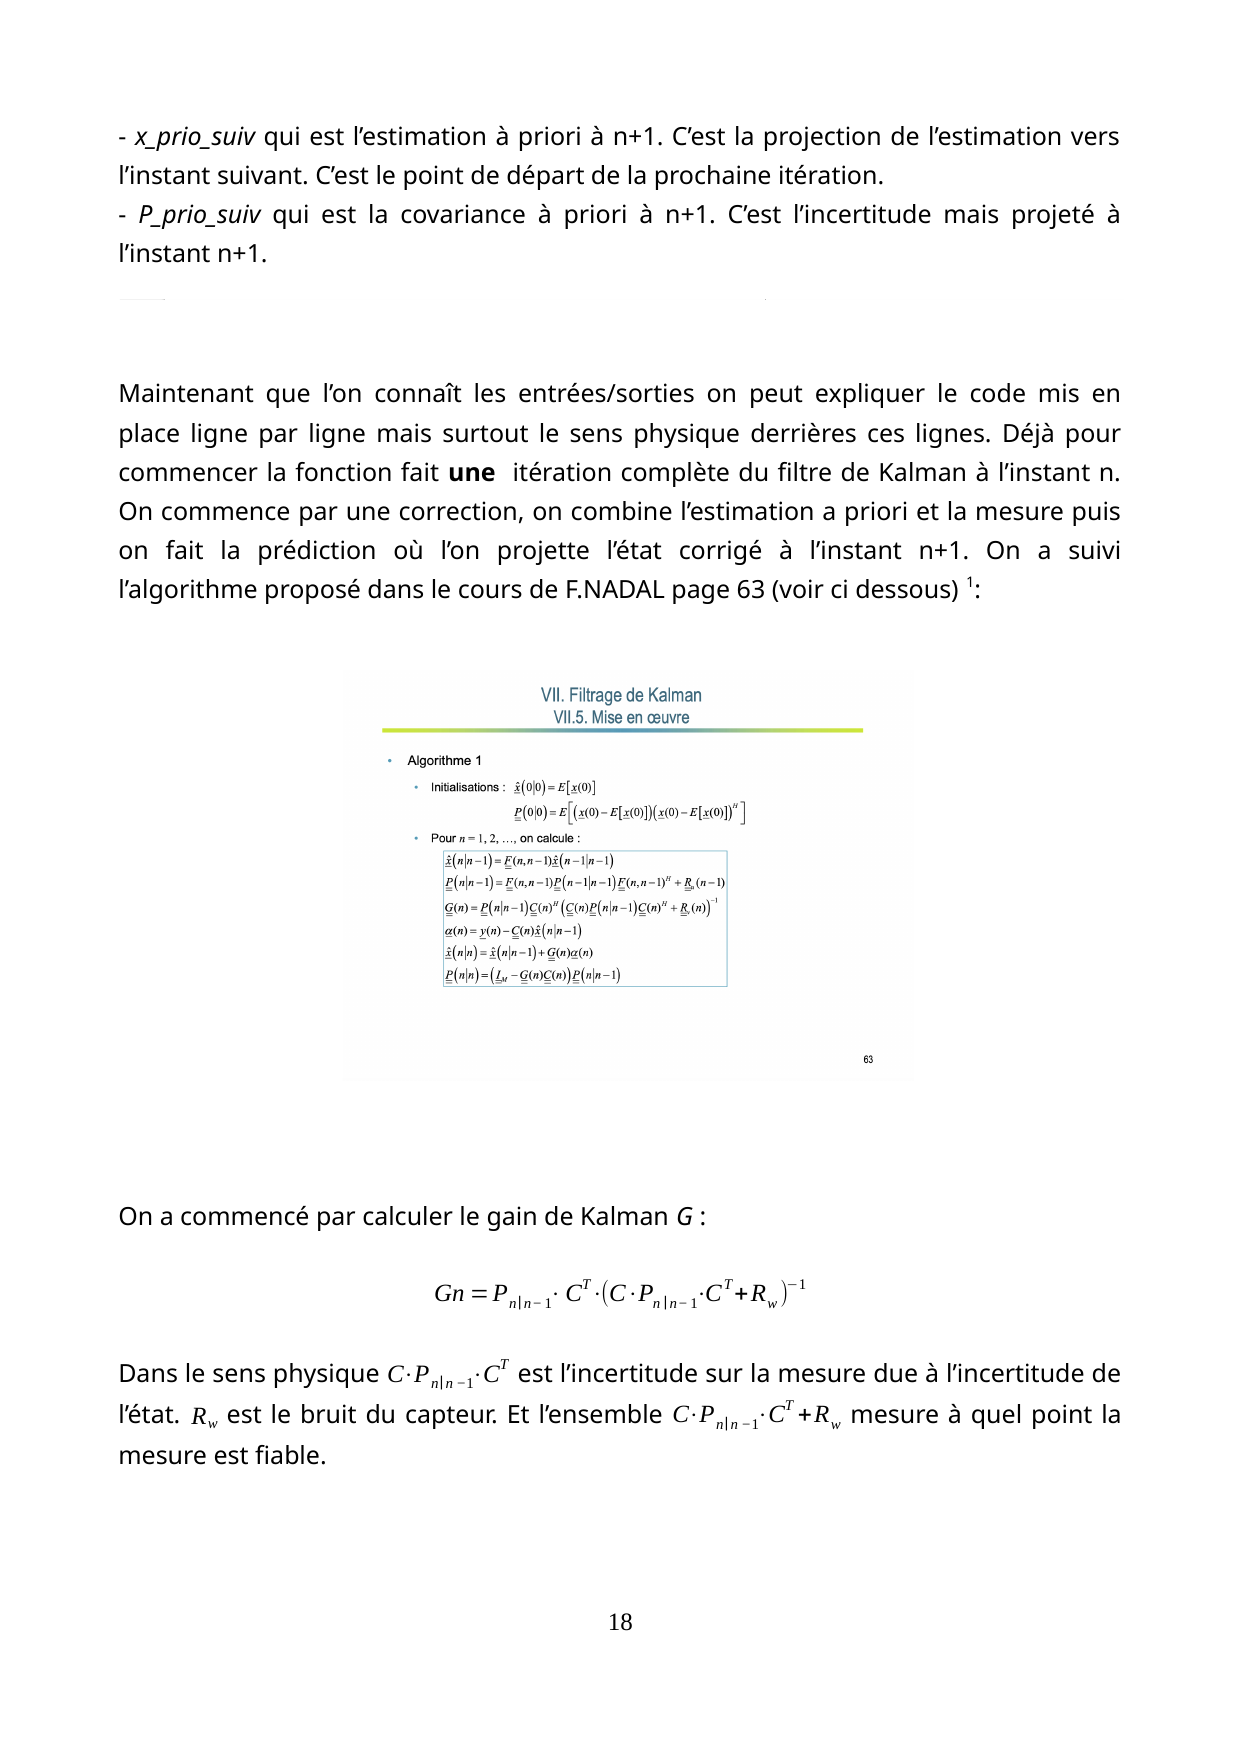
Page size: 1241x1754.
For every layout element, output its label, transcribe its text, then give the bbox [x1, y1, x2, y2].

text On a commencé par calculer le gain de Kalman G : [118, 1199, 1122, 1233]
text Maintenant que l’on connaît les entrées/sorties on peut expliquer le code mis en place ligne par ligne mais surtout le sens physique derrières ces lignes. Déjà pour commencer la fonction fait une itération complète du filtre de Kalman à l’instant n. On commence par une correction, on combine l’estimation a priori et la mesure puis on fait la prédiction où l’on projette l’état corrigé à l’instant n+1. On a suivi l’algorithme proposé dans le cours de F.NADAL page 63 (voir ci dessous) 1: [118, 376, 1122, 606]
text - x_prio_suiv qui est l’estimation à priori à n+1. C’est la projection de l’estimation vers l’instant suivant. C’est le point de départ de la prochaine itération. [118, 118, 1122, 191]
text Dans le sens physique est l’incertitude sur la mesure due à l’incertitude de l’état. est le bruit du capteur. Et l’ensemble mesure à quel point la mesure est fiable. [118, 1356, 1122, 1472]
text - P_prio_suiv qui est la covariance à priori à n+1. C’est l’incertitude mais projeté à l’instant n+1. [118, 196, 1122, 270]
picture [342, 670, 915, 1081]
